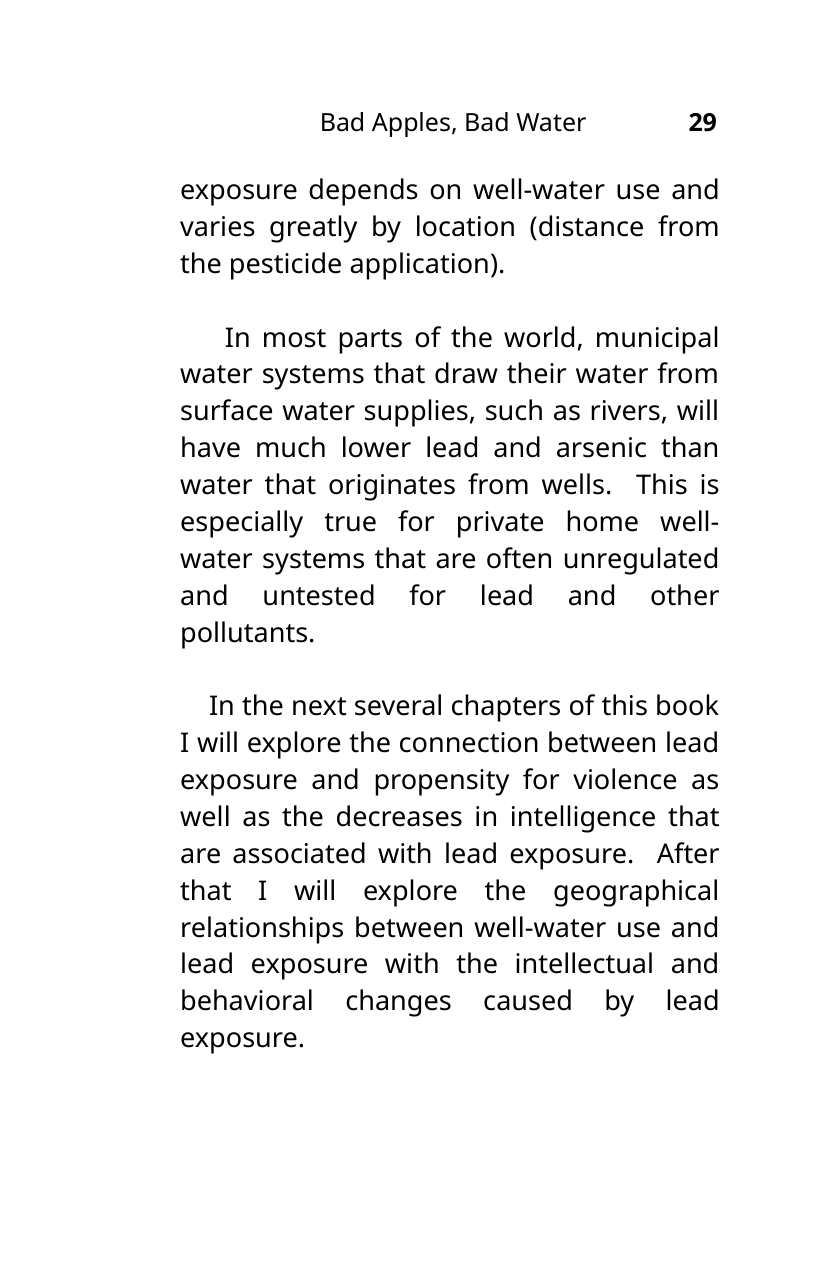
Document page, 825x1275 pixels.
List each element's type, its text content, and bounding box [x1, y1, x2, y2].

text In the next several chapters of this book I will explore the connection between lead exposure and propensity for violence as well as the decreases in intelligence that are associated with lead exposure. After that I will explore the geographical relationships between well-water use and lead exposure with the intellectual and behavioral changes caused by lead exposure. [180, 687, 720, 1056]
text exposure depends on well-water use and varies greatly by location (distance from the pesticide application). [180, 171, 720, 281]
text In most parts of the world, municipal water systems that draw their water from surface water supplies, such as rivers, will have much lower lead and arsenic than water that originates from wells. This is especially true for private home well-water systems that are often unregulated and untested for lead and other pollutants. [180, 318, 720, 650]
